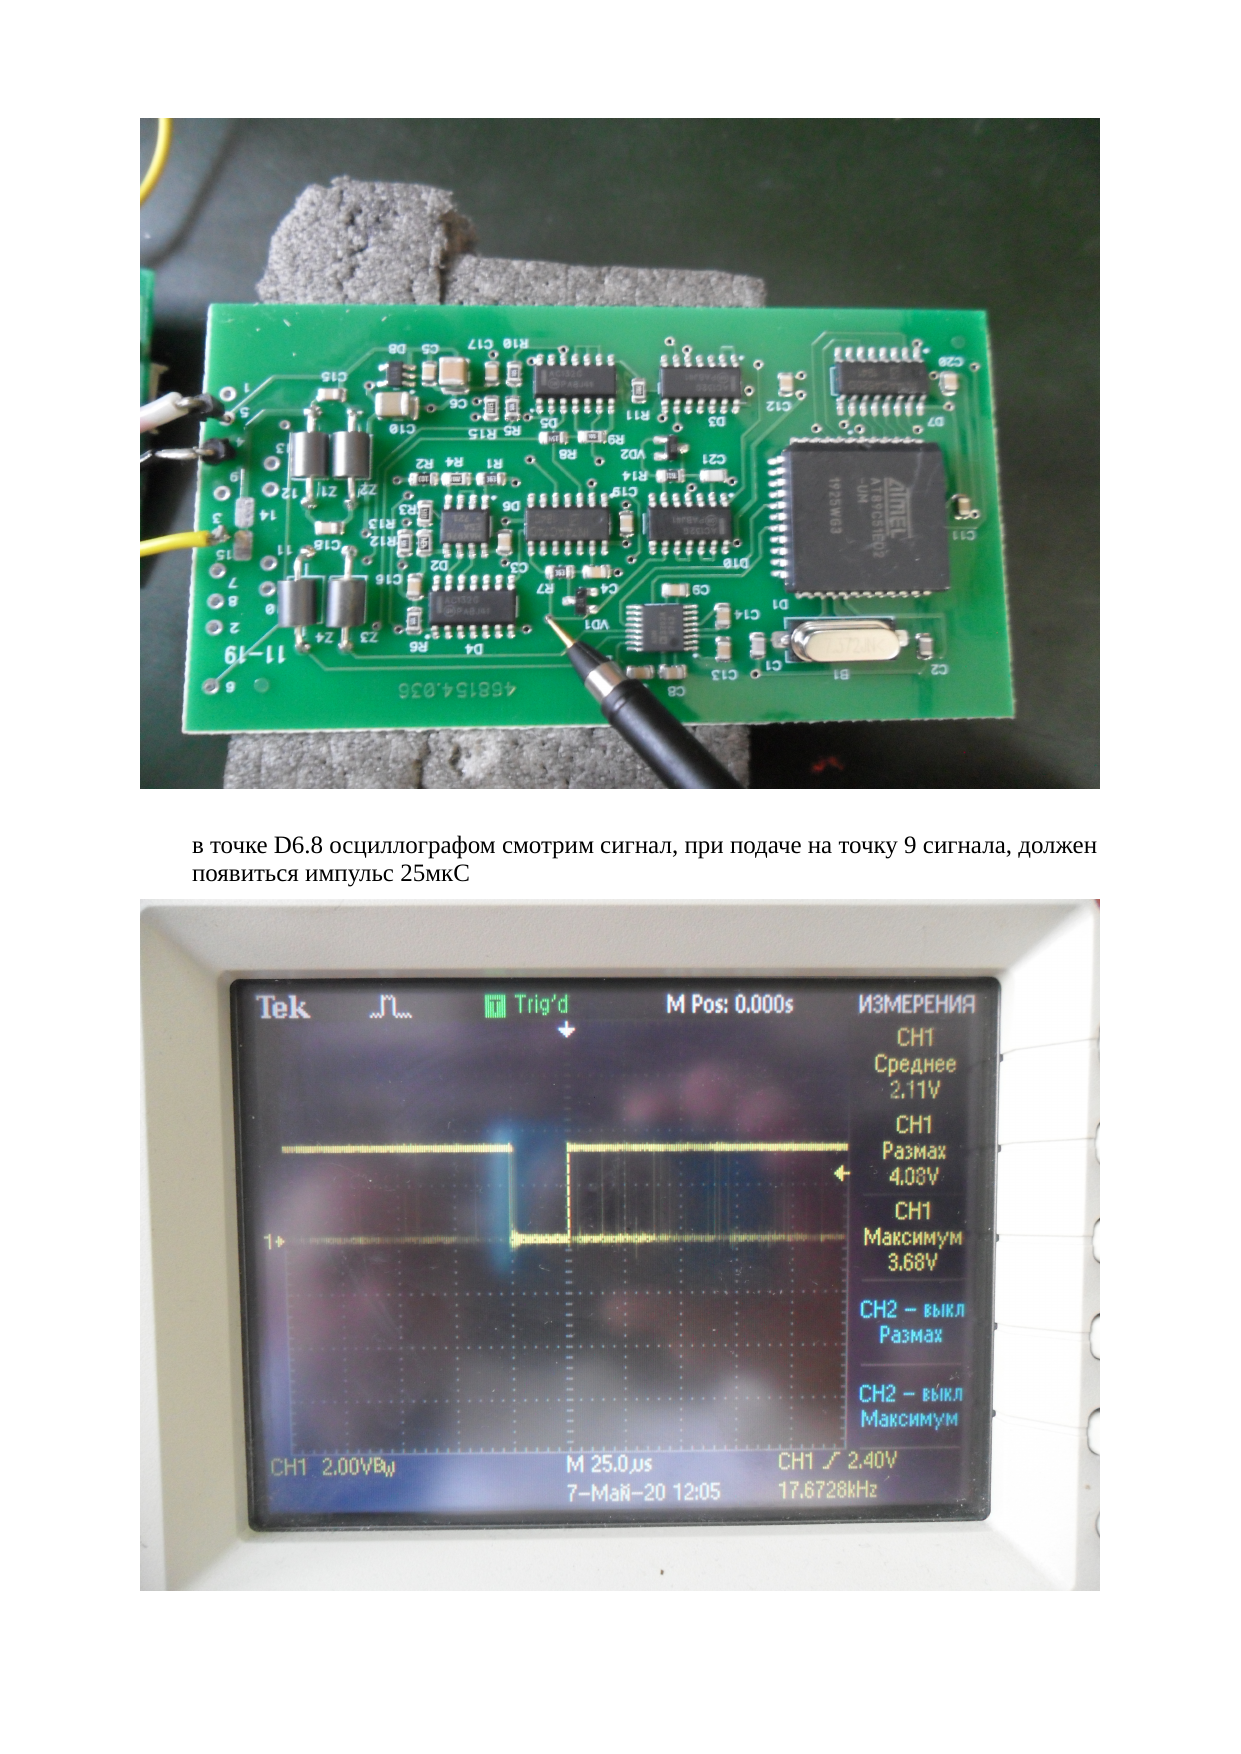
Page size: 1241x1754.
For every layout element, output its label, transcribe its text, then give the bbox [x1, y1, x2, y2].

picture [140, 118, 1100, 789]
picture [140, 899, 1100, 1591]
list в точке D6.8 осциллографом смотрим сигнал, при подаче на точку 9 сигнала, должен появиться импульс 25мкС [162, 830, 1122, 887]
